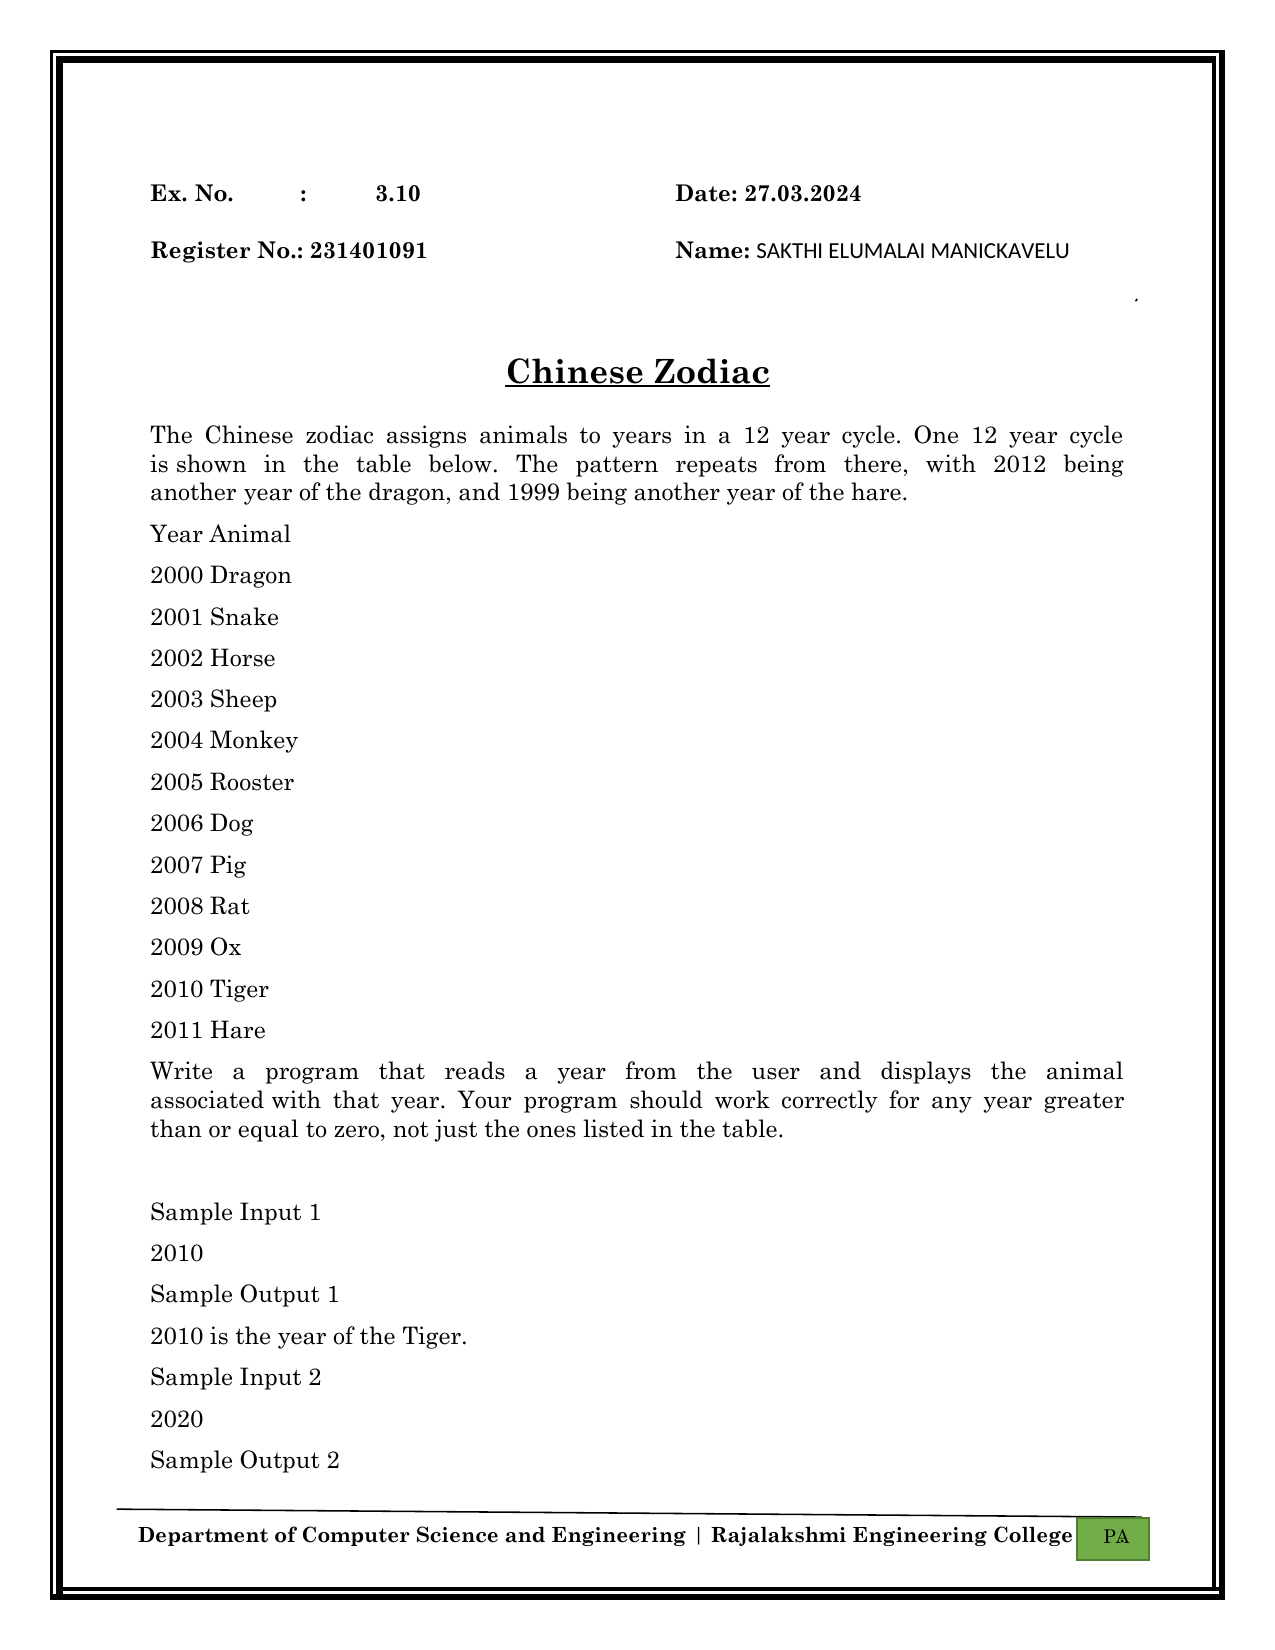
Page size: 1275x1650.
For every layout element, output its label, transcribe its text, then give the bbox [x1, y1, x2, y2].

text 2010 [150, 1238, 1125, 1267]
text Sample Input 2 [150, 1362, 1125, 1391]
text 2009 Ox [150, 932, 1125, 961]
text 2004 Monkey [150, 725, 1125, 754]
text 2010 is the year of the Tiger. [150, 1321, 1125, 1349]
text Write a program that reads a year from the user and displays the animal associated with that year. Your program should work correctly for any year greater than or equal to zero, not just the ones listed in the table. [150, 1056, 1125, 1143]
text The Chinese zodiac assigns animals to years in a 12 year cycle. One 12 year cycle is shown in the table below. The pattern repeats from there, with 2012 being another year of the dragon, and 1999 being another year of the hare. [150, 419, 1125, 506]
text 2007 Pig [150, 849, 1125, 878]
text Sample Input 1 [150, 1197, 1125, 1225]
text 2011 Hare [150, 1015, 1125, 1044]
text 2020 [150, 1403, 1125, 1432]
text Chinese Zodiac [150, 350, 1125, 390]
text 2000 Dragon [150, 560, 1125, 589]
text 2006 Dog [150, 808, 1125, 837]
text Register No.: 231401091 Name: SAKTHI ELUMALAI MANICKAVELU [150, 236, 1125, 264]
text 2001 Snake [150, 601, 1125, 630]
text 2003 Sheep [150, 684, 1125, 713]
text Ex. No. : 3.10 Date: 27.03.2024 [150, 179, 1125, 207]
text 2008 Rat [150, 891, 1125, 919]
text 2002 Horse [150, 643, 1125, 671]
text Year Animal [150, 518, 1125, 547]
text 2010 Tiger [150, 973, 1125, 1002]
text 2005 Rooster [150, 767, 1125, 796]
text Sample Output 1 [150, 1279, 1125, 1308]
text Sample Output 2 [150, 1445, 1125, 1473]
